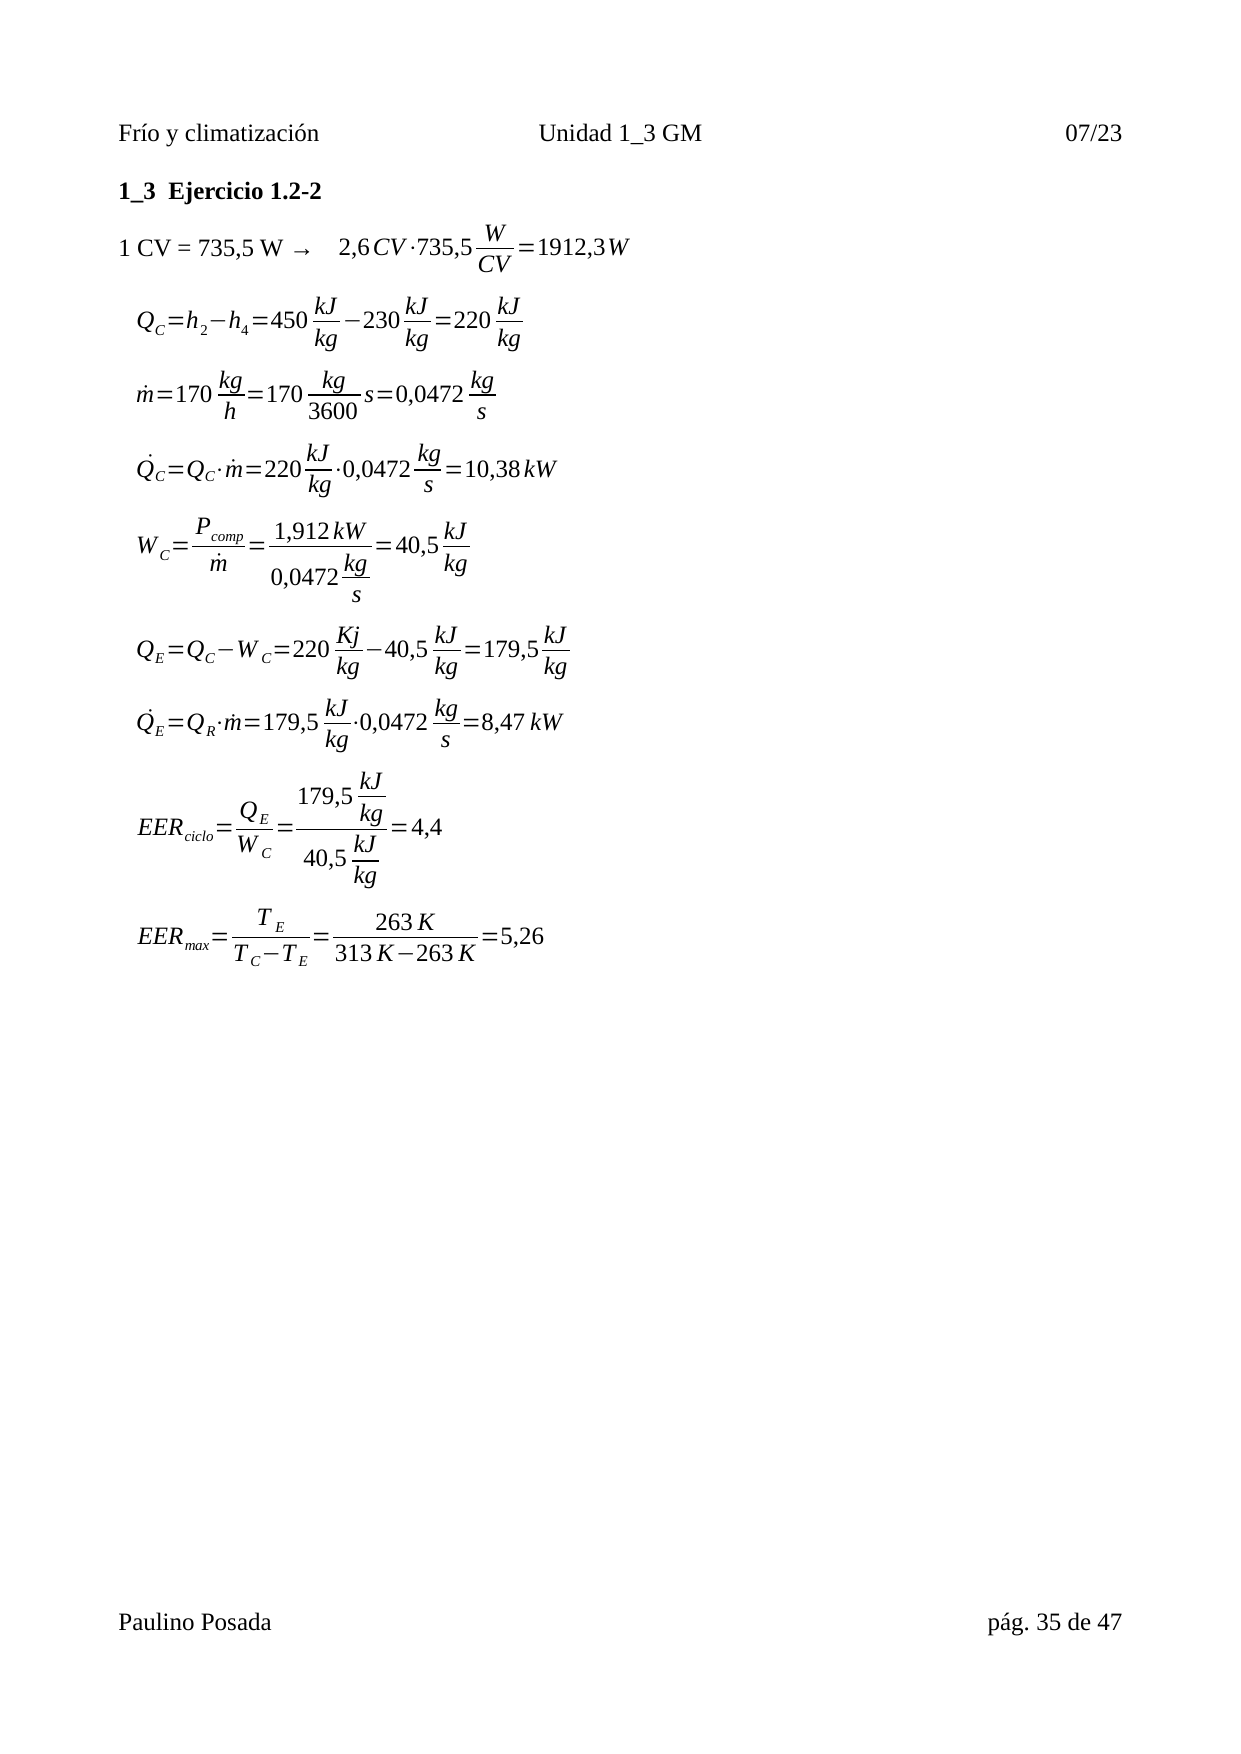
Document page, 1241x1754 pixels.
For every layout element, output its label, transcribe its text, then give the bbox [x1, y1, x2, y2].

text 1 CV = 735,5 W → [118, 219, 1122, 278]
text 1_3 Ejercicio 1.2-2 [118, 176, 1122, 205]
